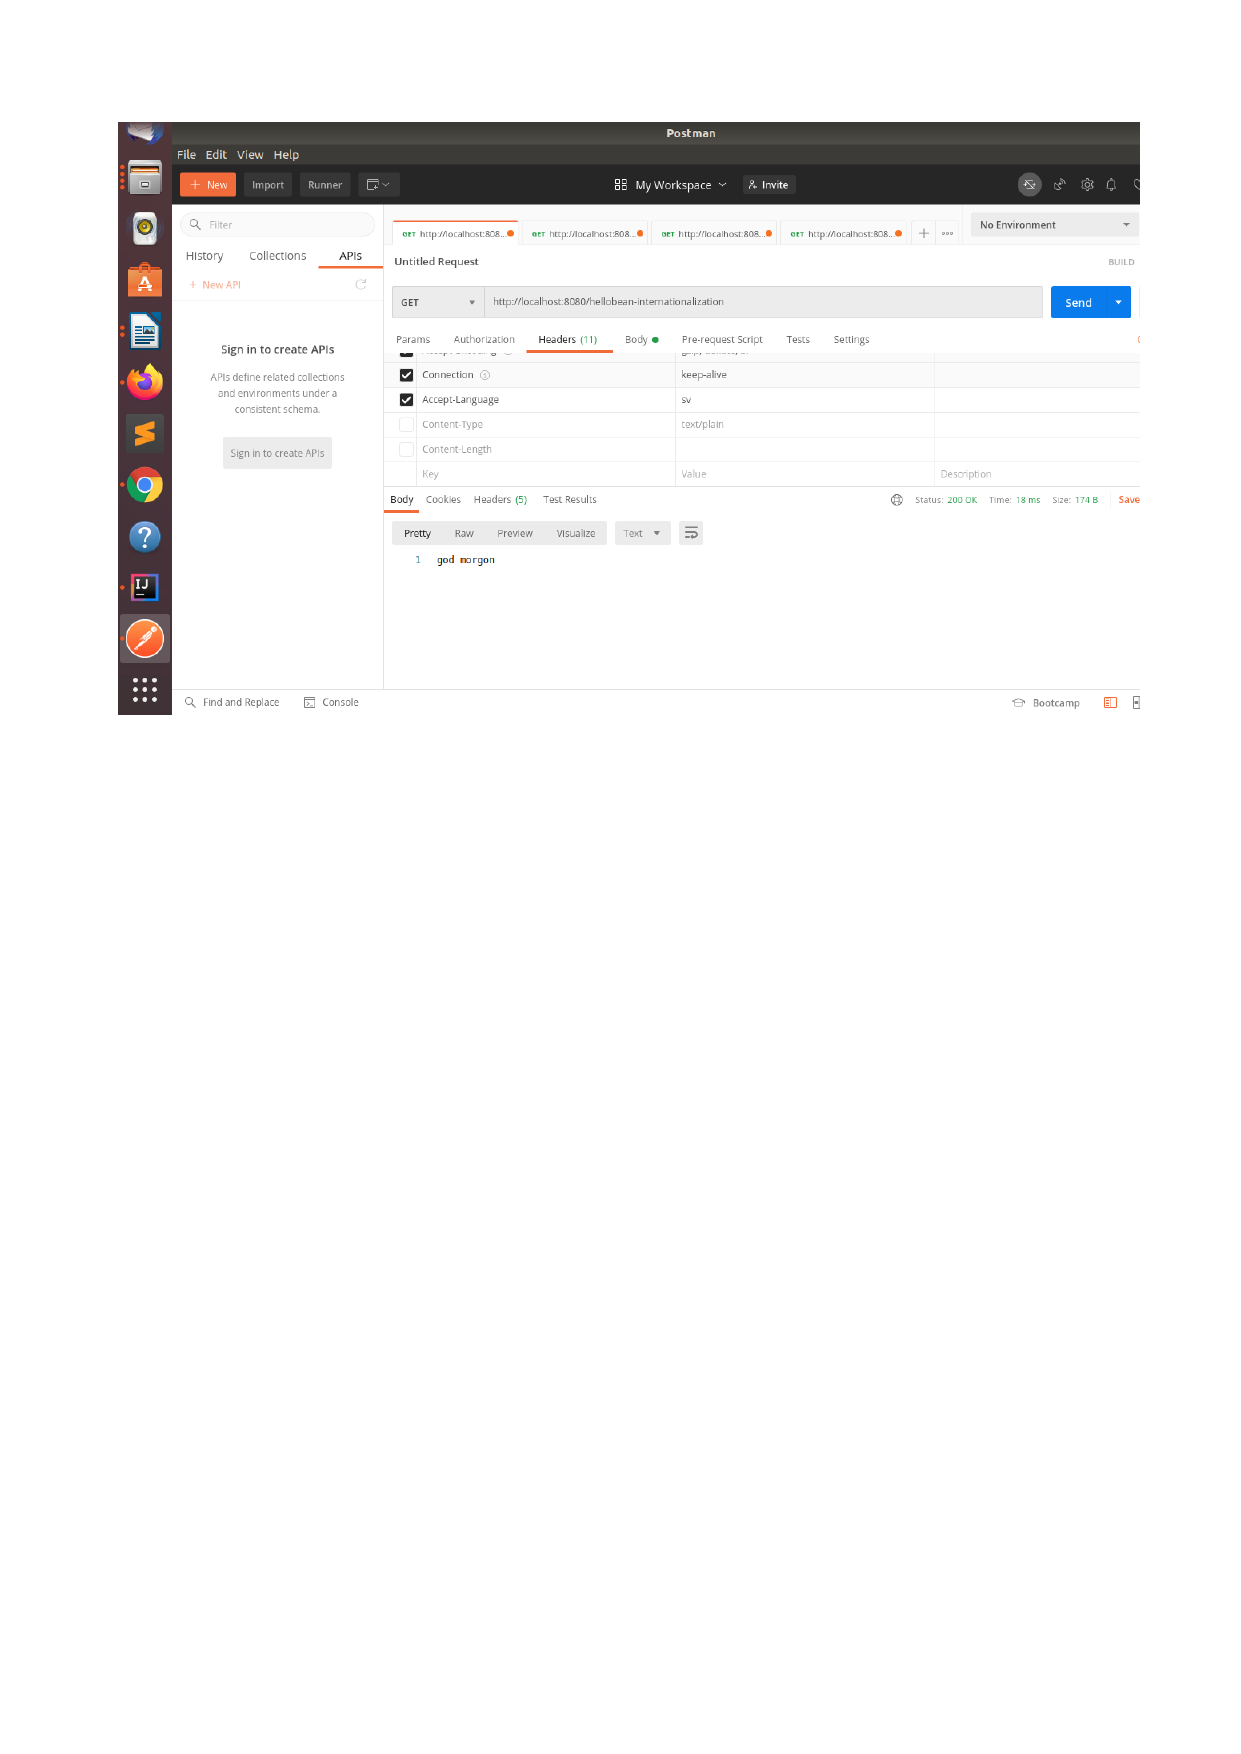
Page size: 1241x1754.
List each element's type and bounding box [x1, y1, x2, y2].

picture [118, 122, 1140, 715]
